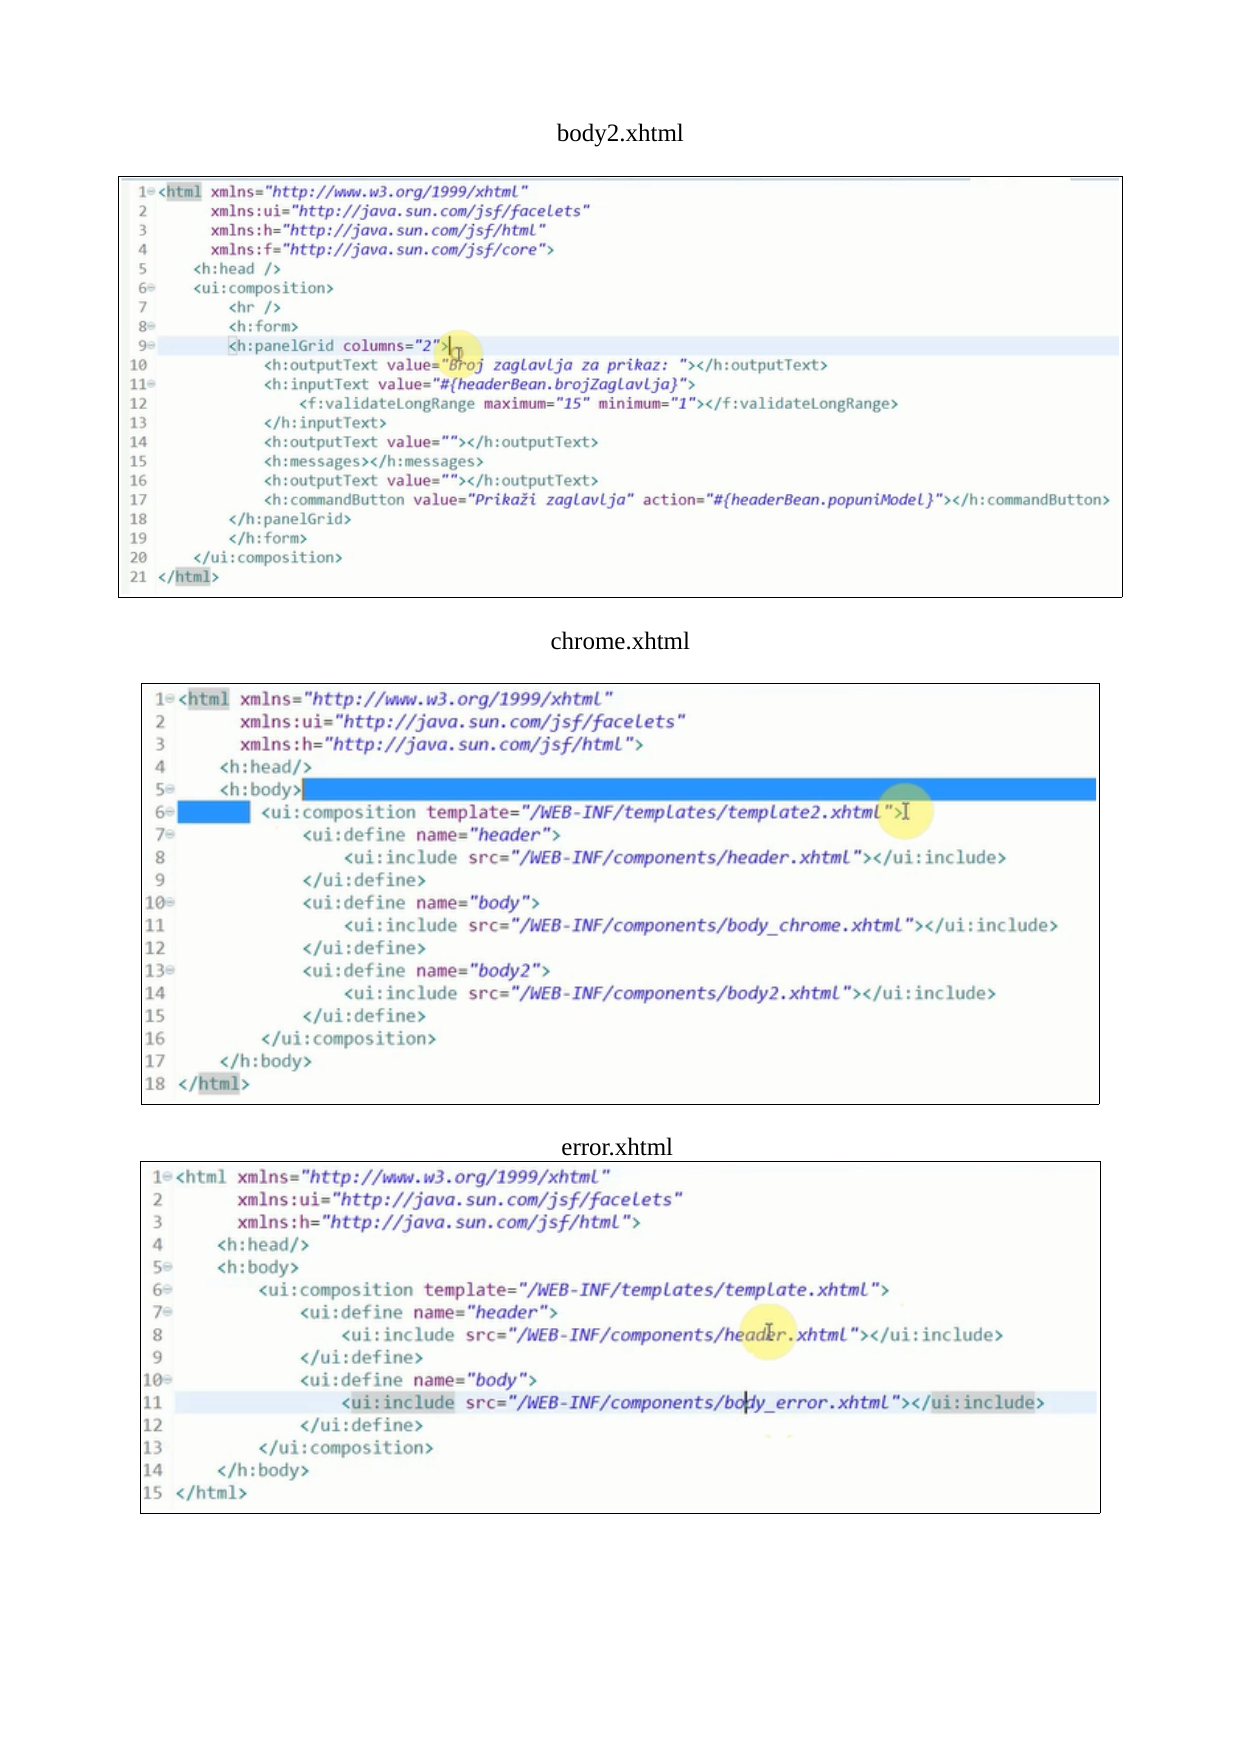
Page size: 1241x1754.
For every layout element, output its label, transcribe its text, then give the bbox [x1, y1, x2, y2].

text chrome.xhtml [118, 626, 1122, 654]
text body2.xhtml [118, 118, 1122, 147]
picture [121, 178, 1119, 594]
picture [144, 686, 1097, 1101]
text error.xhtml [118, 1132, 1122, 1161]
picture [143, 1164, 1097, 1510]
